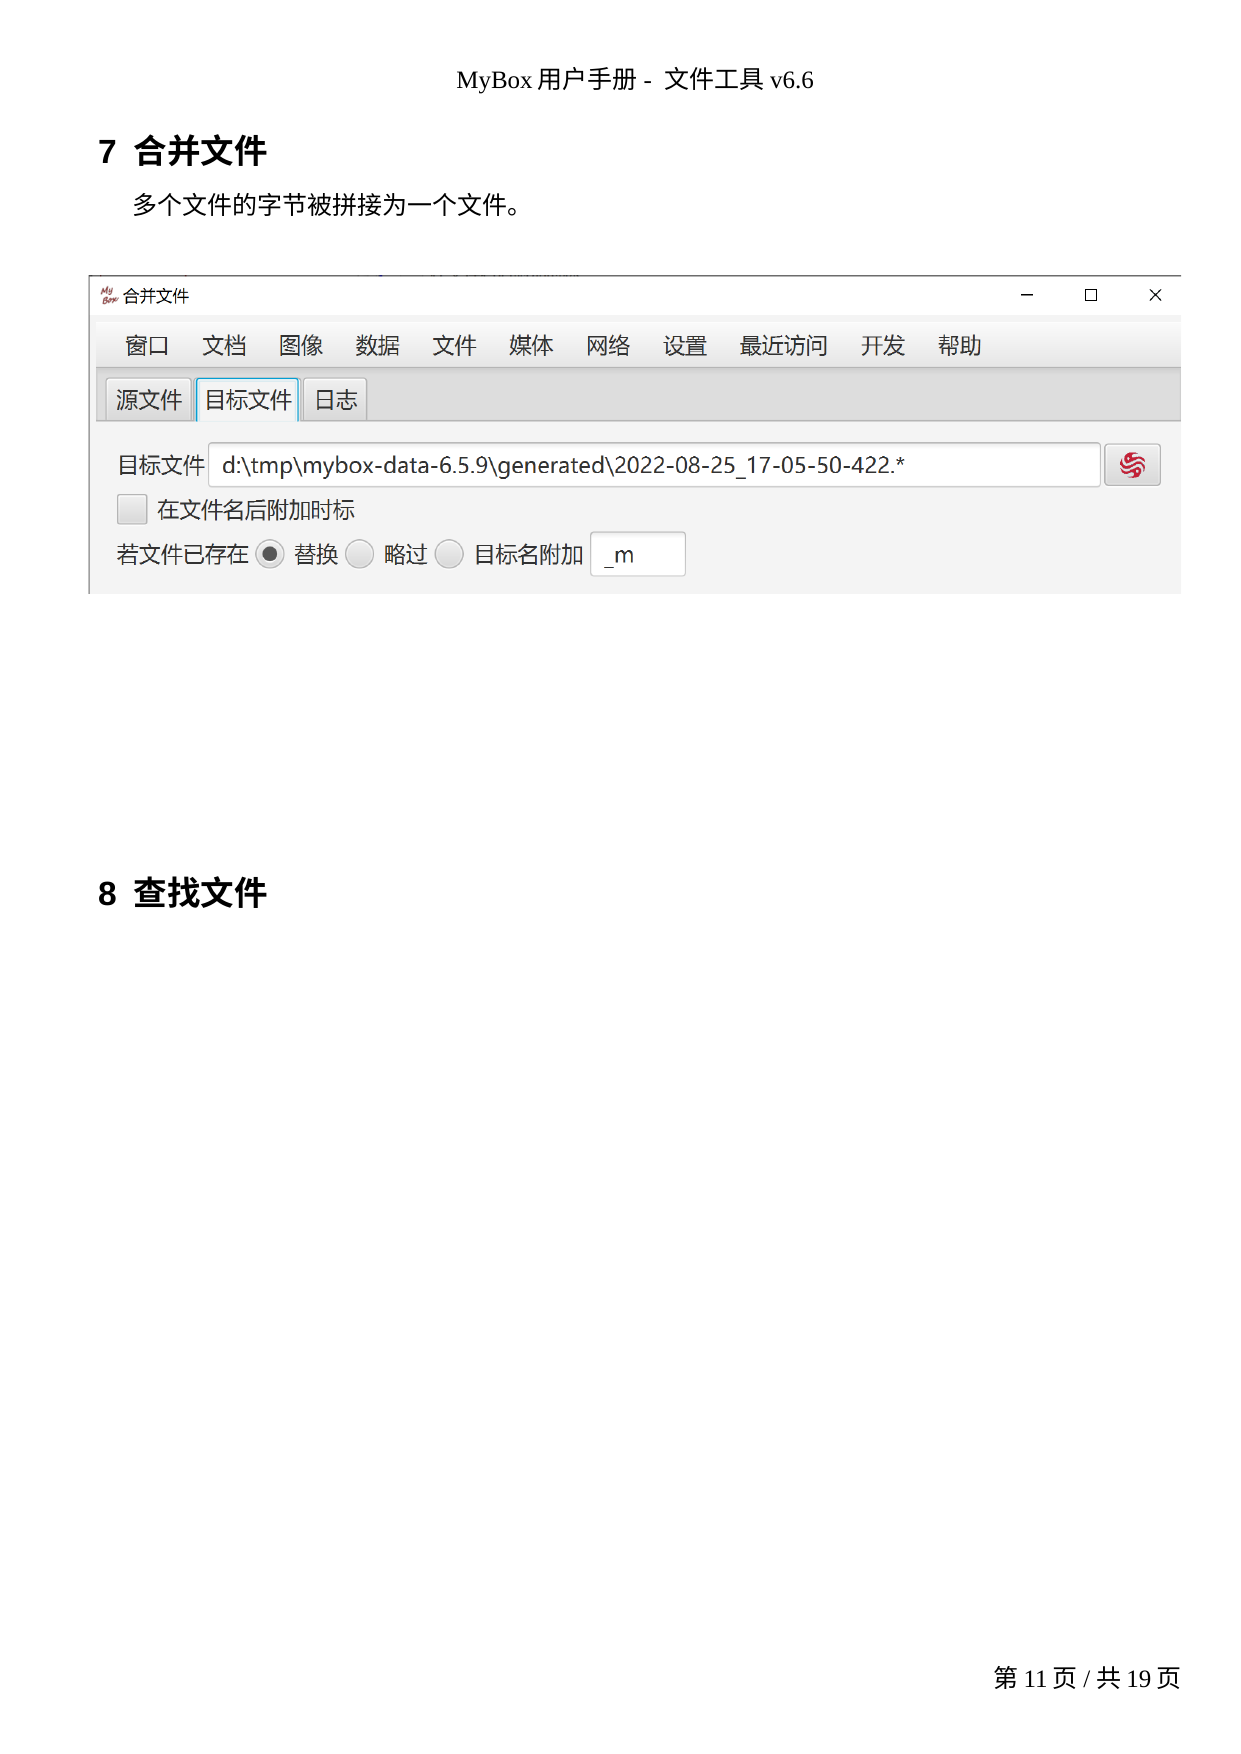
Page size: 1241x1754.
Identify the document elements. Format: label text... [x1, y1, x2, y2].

subtitle 合并文件 [88, 125, 1181, 173]
picture [88, 275, 1182, 594]
text 多个文件的字节被拼接为一个文件。 [88, 186, 1181, 222]
subtitle 查找文件 [88, 866, 1181, 914]
